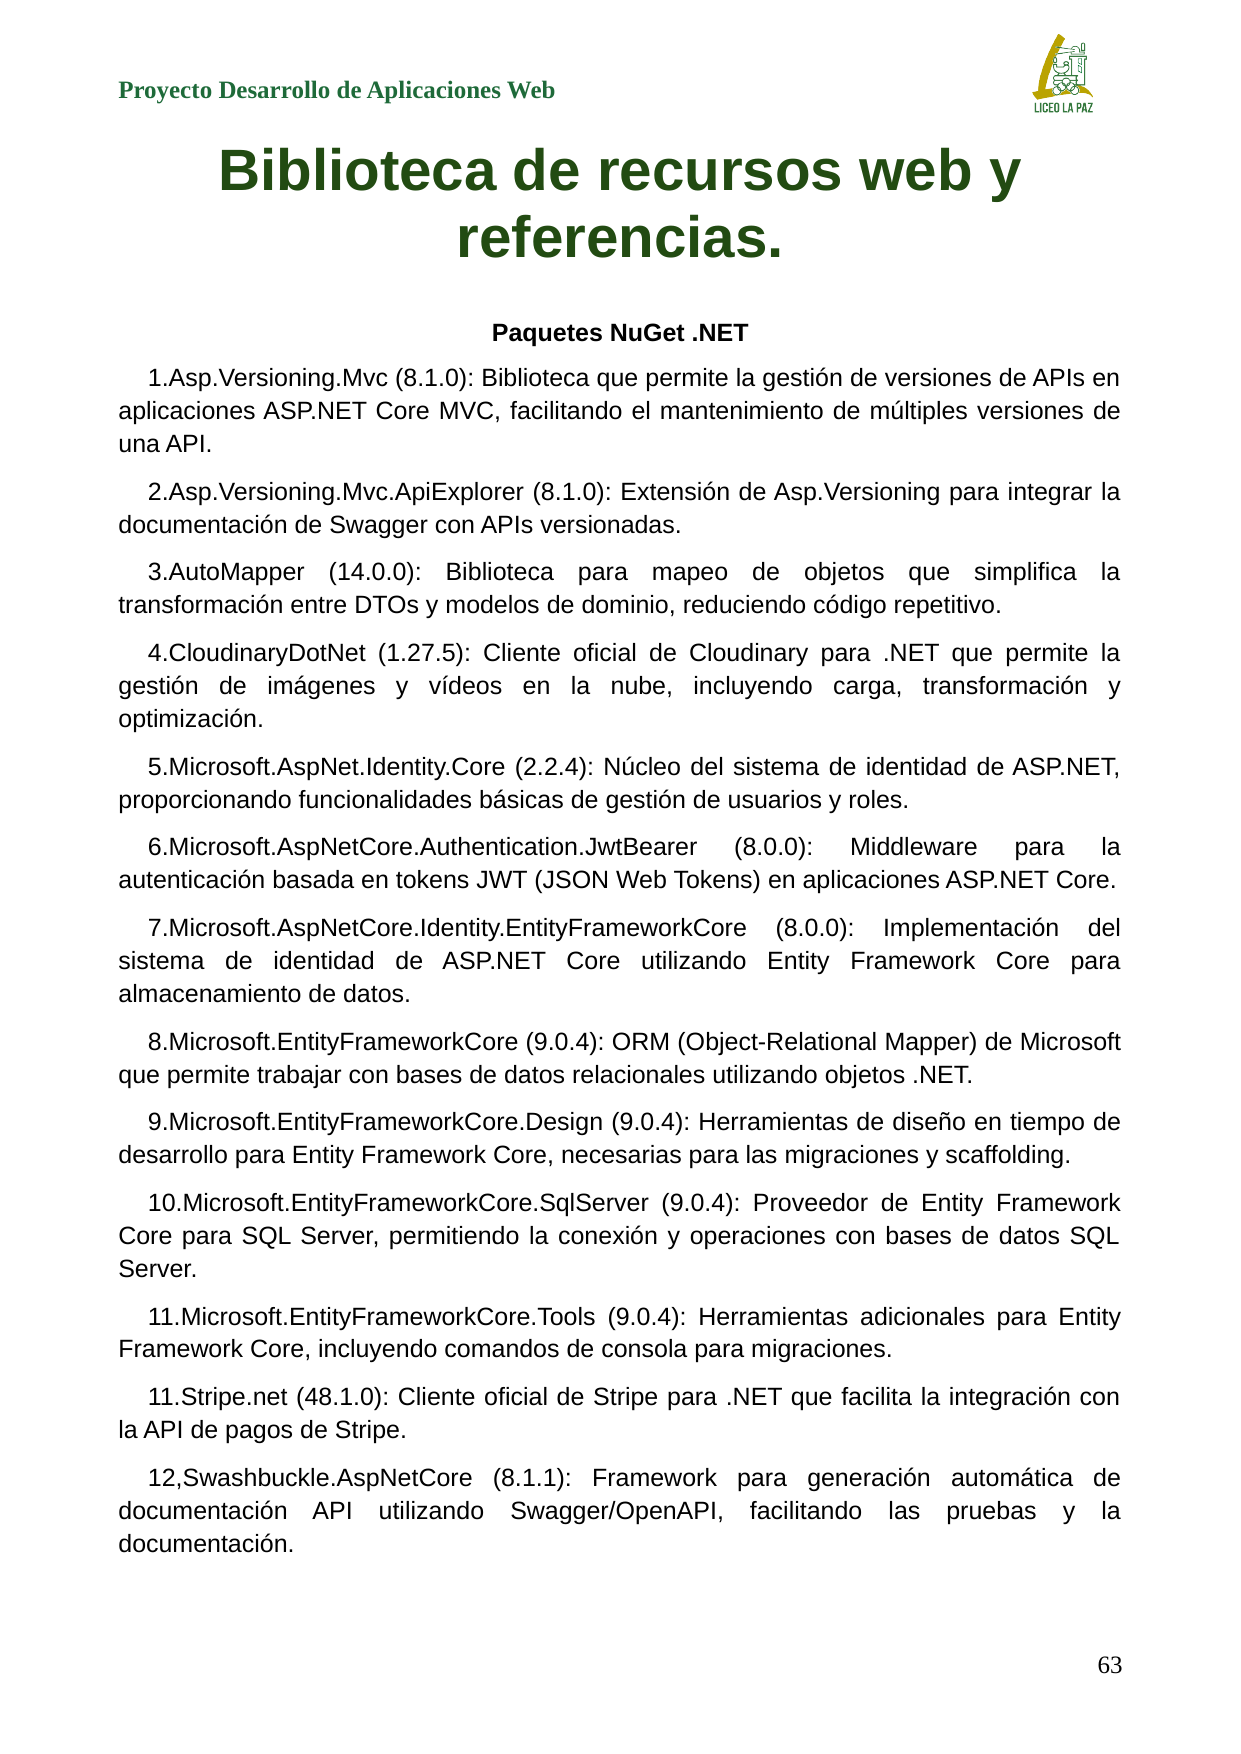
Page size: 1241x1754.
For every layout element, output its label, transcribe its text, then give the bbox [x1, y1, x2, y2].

text 8.Microsoft.EntityFrameworkCore (9.0.4): ORM (Object-Relational Mapper) de Microsoft que permite trabajar con bases de datos relacionales utilizando objetos .NET. [118, 1027, 1122, 1088]
subtitle Biblioteca de recursos web y referencias. [118, 136, 1122, 270]
text 11.Stripe.net (48.1.0): Cliente oficial de Stripe para .NET que facilita la integración con la API de pagos de Stripe. [118, 1382, 1122, 1444]
text 1.Asp.Versioning.Mvc (8.1.0): Biblioteca que permite la gestión de versiones de APIs en aplicaciones ASP.NET Core MVC, facilitando el mantenimiento de múltiples versiones de una API. [118, 363, 1122, 458]
text 2.Asp.Versioning.Mvc.ApiExplorer (8.1.0): Extensión de Asp.Versioning para integrar la documentación de Swagger con APIs versionadas. [118, 477, 1122, 538]
text 6.Microsoft.AspNetCore.Authentication.JwtBearer (8.0.0): Middleware para la autenticación basada en tokens JWT (JSON Web Tokens) en aplicaciones ASP.NET Core. [118, 832, 1122, 894]
text 9.Microsoft.EntityFrameworkCore.Design (9.0.4): Herramientas de diseño en tiempo de desarrollo para Entity Framework Core, necesarias para las migraciones y scaffolding. [118, 1107, 1122, 1169]
text 12,Swashbuckle.AspNetCore (8.1.1): Framework para generación automática de documentación API utilizando Swagger/OpenAPI, facilitando las pruebas y la documentación. [118, 1463, 1122, 1557]
picture [1025, 26, 1100, 121]
text 4.CloudinaryDotNet (1.27.5): Cliente oficial de Cloudinary para .NET que permite la gestión de imágenes y vídeos en la nube, incluyendo carga, transformación y optimización. [118, 638, 1122, 733]
text 11.Microsoft.EntityFrameworkCore.Tools (9.0.4): Herramientas adicionales para Entity Framework Core, incluyendo comandos de consola para migraciones. [118, 1301, 1122, 1363]
text 3.AutoMapper (14.0.0): Biblioteca para mapeo de objetos que simplifica la transformación entre DTOs y modelos de dominio, reduciendo código repetitivo. [118, 557, 1122, 619]
text 5.Microsoft.AspNet.Identity.Core (2.2.4): Núcleo del sistema de identidad de ASP.NET, proporcionando funcionalidades básicas de gestión de usuarios y roles. [118, 752, 1122, 813]
text 10.Microsoft.EntityFrameworkCore.SqlServer (9.0.4): Proveedor de Entity Framework Core para SQL Server, permitiendo la conexión y operaciones con bases de datos SQL Server. [118, 1188, 1122, 1283]
subtitle Paquetes NuGet .NET [118, 318, 1122, 346]
text 7.Microsoft.AspNetCore.Identity.EntityFrameworkCore (8.0.0): Implementación del sistema de identidad de ASP.NET Core utilizando Entity Framework Core para almacenamiento de datos. [118, 913, 1122, 1008]
